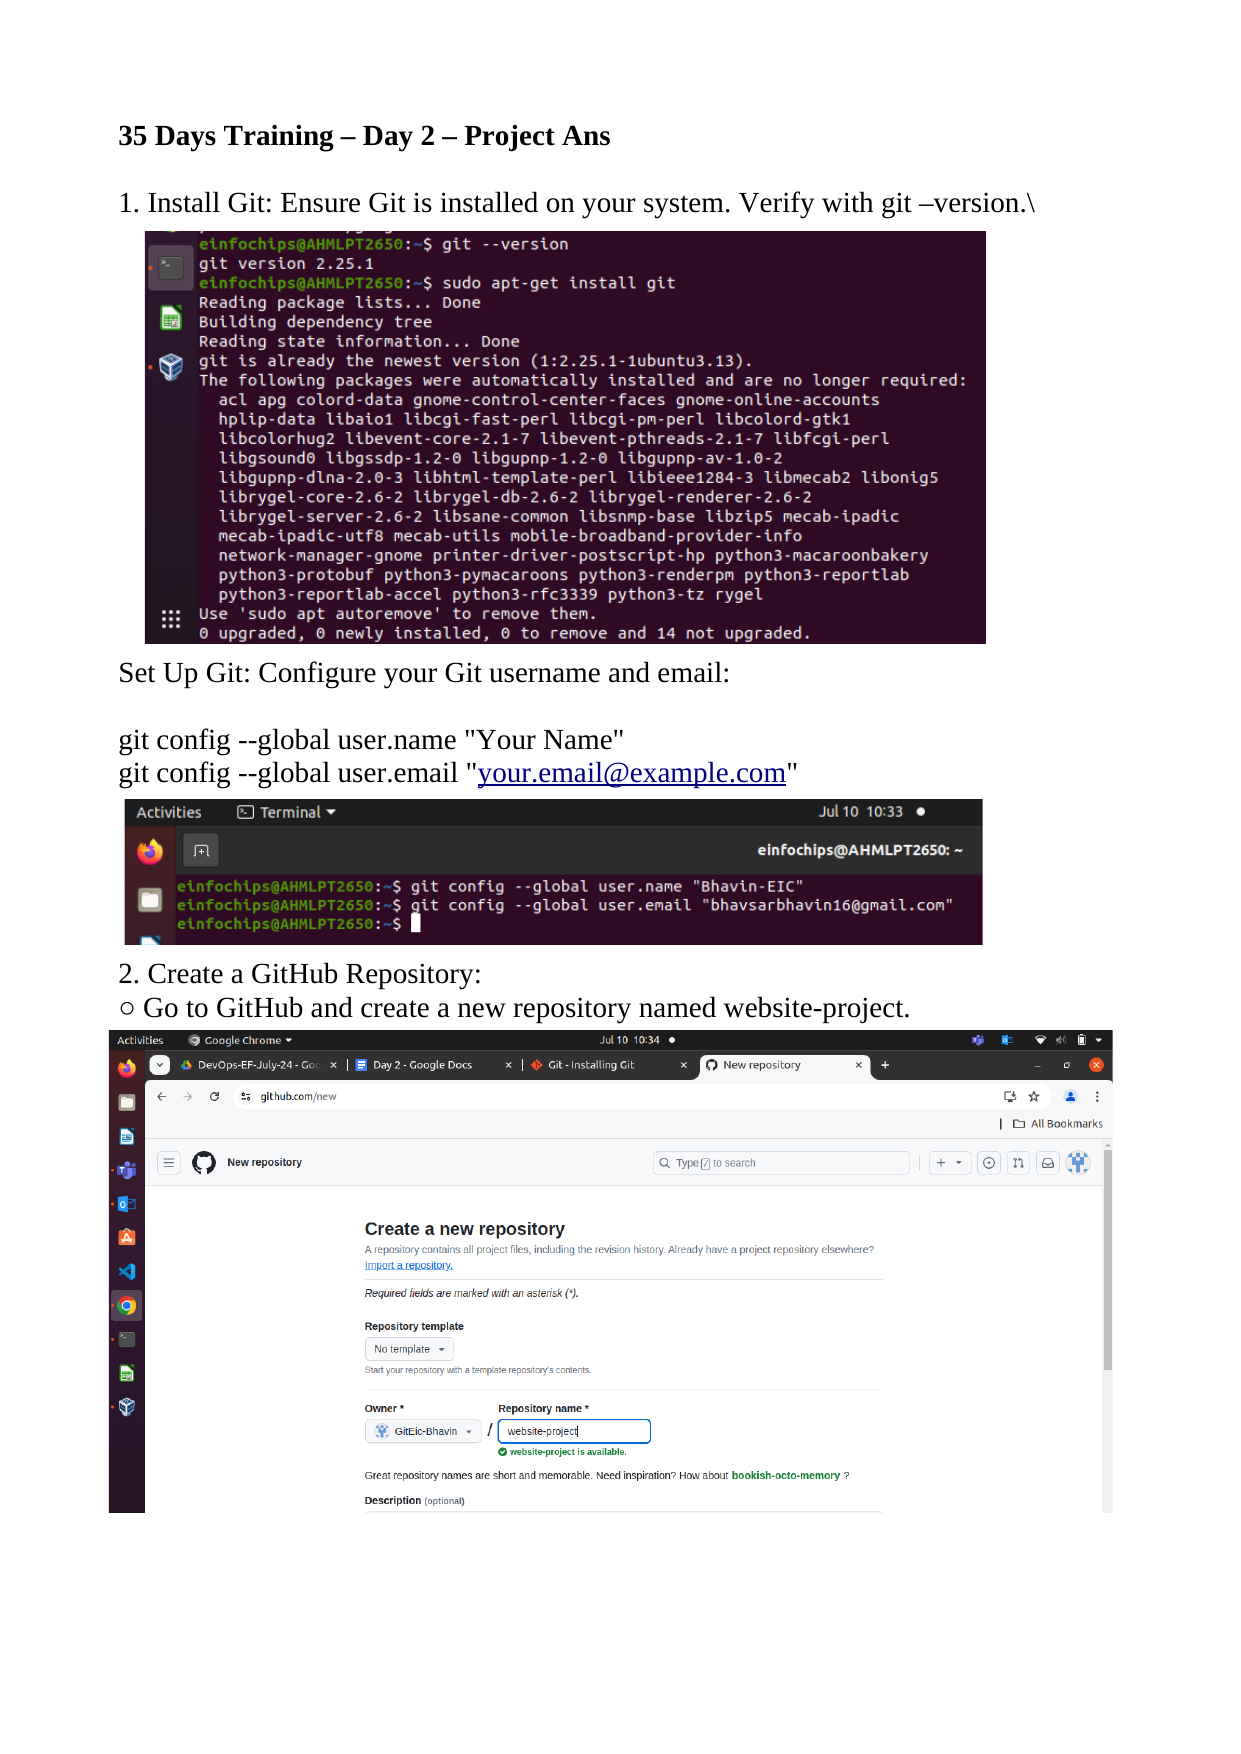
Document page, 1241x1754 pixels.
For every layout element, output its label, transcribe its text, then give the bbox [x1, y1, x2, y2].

text git config --global user.email "your.email@example.com" [118, 755, 1122, 789]
text ○ Go to GitHub and create a new repository named website-project. [118, 990, 1122, 1024]
picture [108, 1030, 1113, 1513]
text git config --global user.name "Your Name" [118, 722, 1122, 755]
text 35 Days Training – Day 2 – Project Ans [118, 118, 1122, 152]
text Set Up Git: Configure your Git username and email: [118, 655, 1122, 688]
text 2. Create a GitHub Repository: [118, 957, 1122, 990]
text 1. Install Git: Ensure Git is installed on your system. Verify with git –version.\ [118, 185, 1122, 219]
